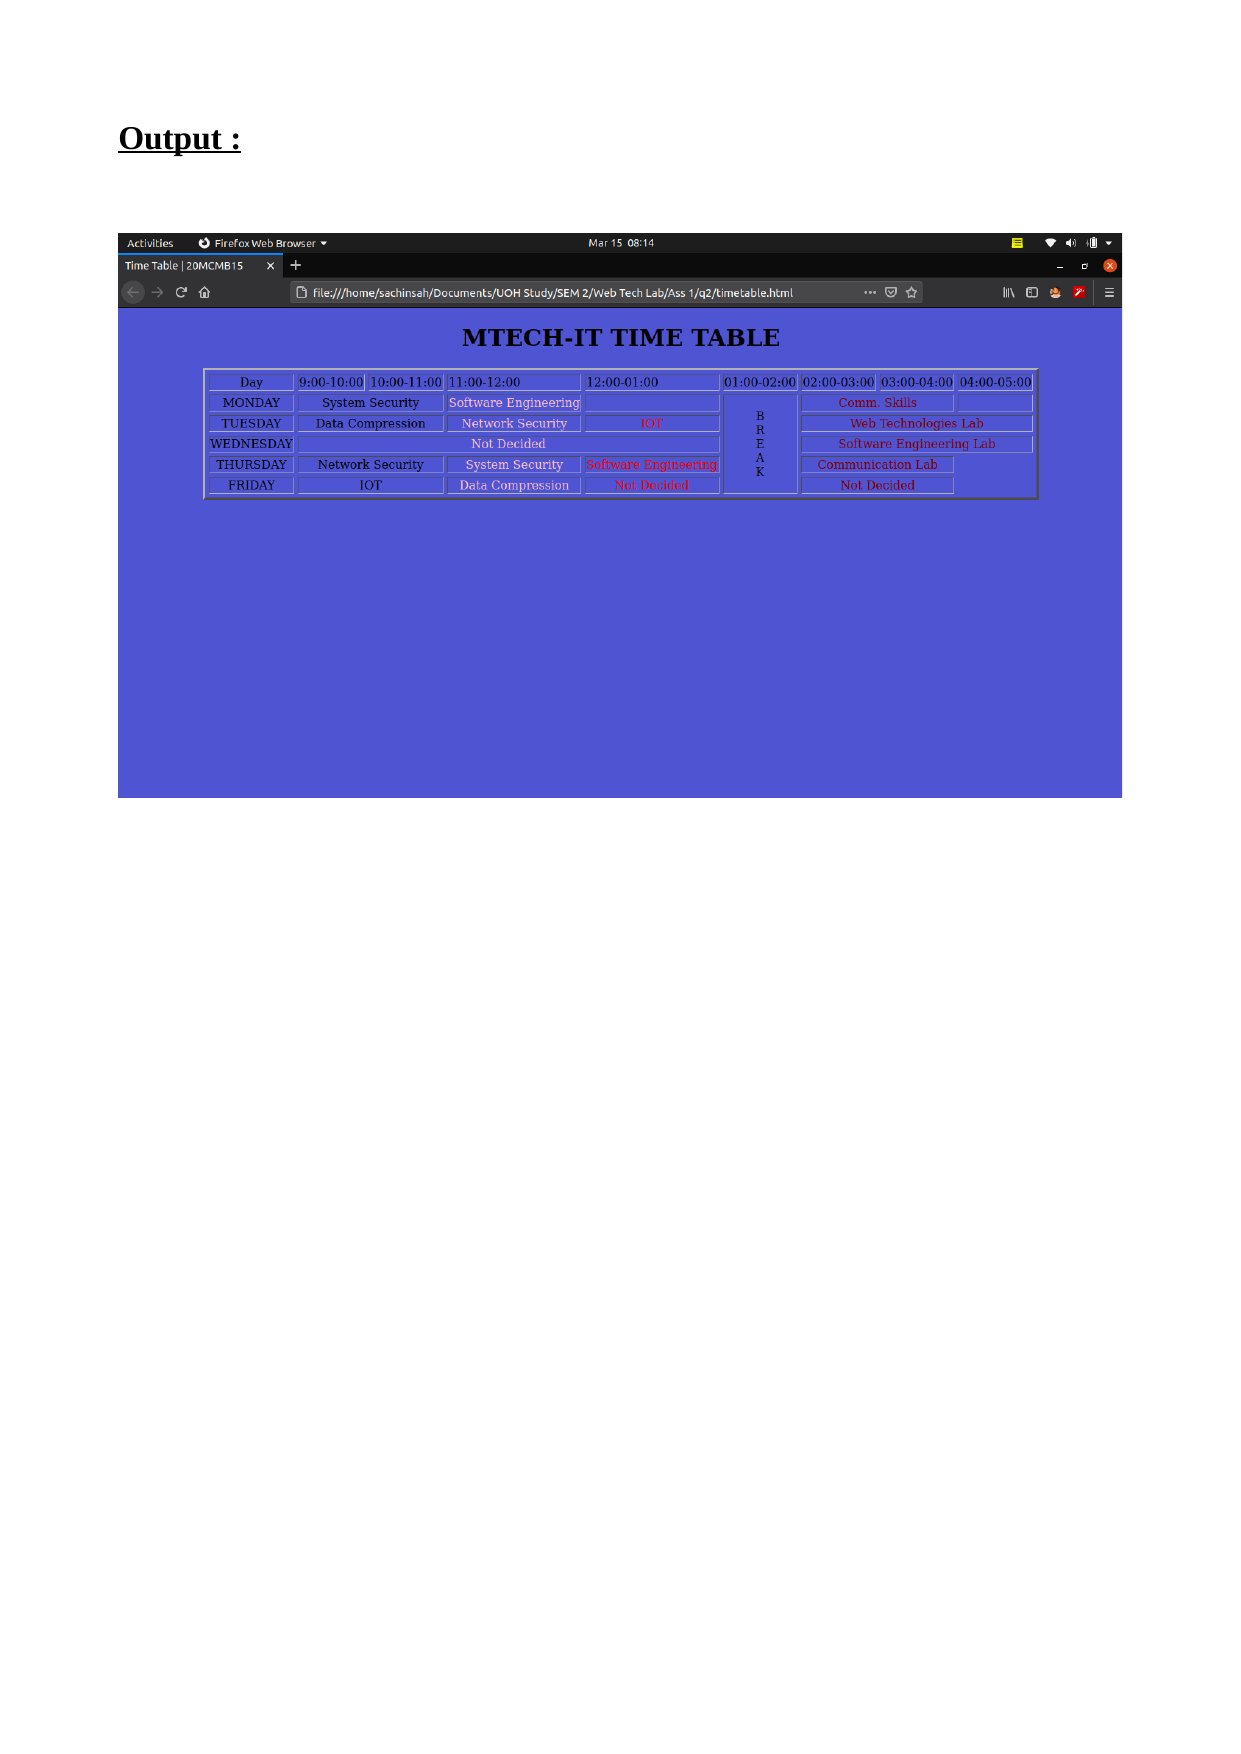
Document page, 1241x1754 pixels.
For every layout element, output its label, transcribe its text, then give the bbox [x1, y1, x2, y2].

picture [118, 233, 1123, 798]
text Output : [118, 118, 1122, 156]
